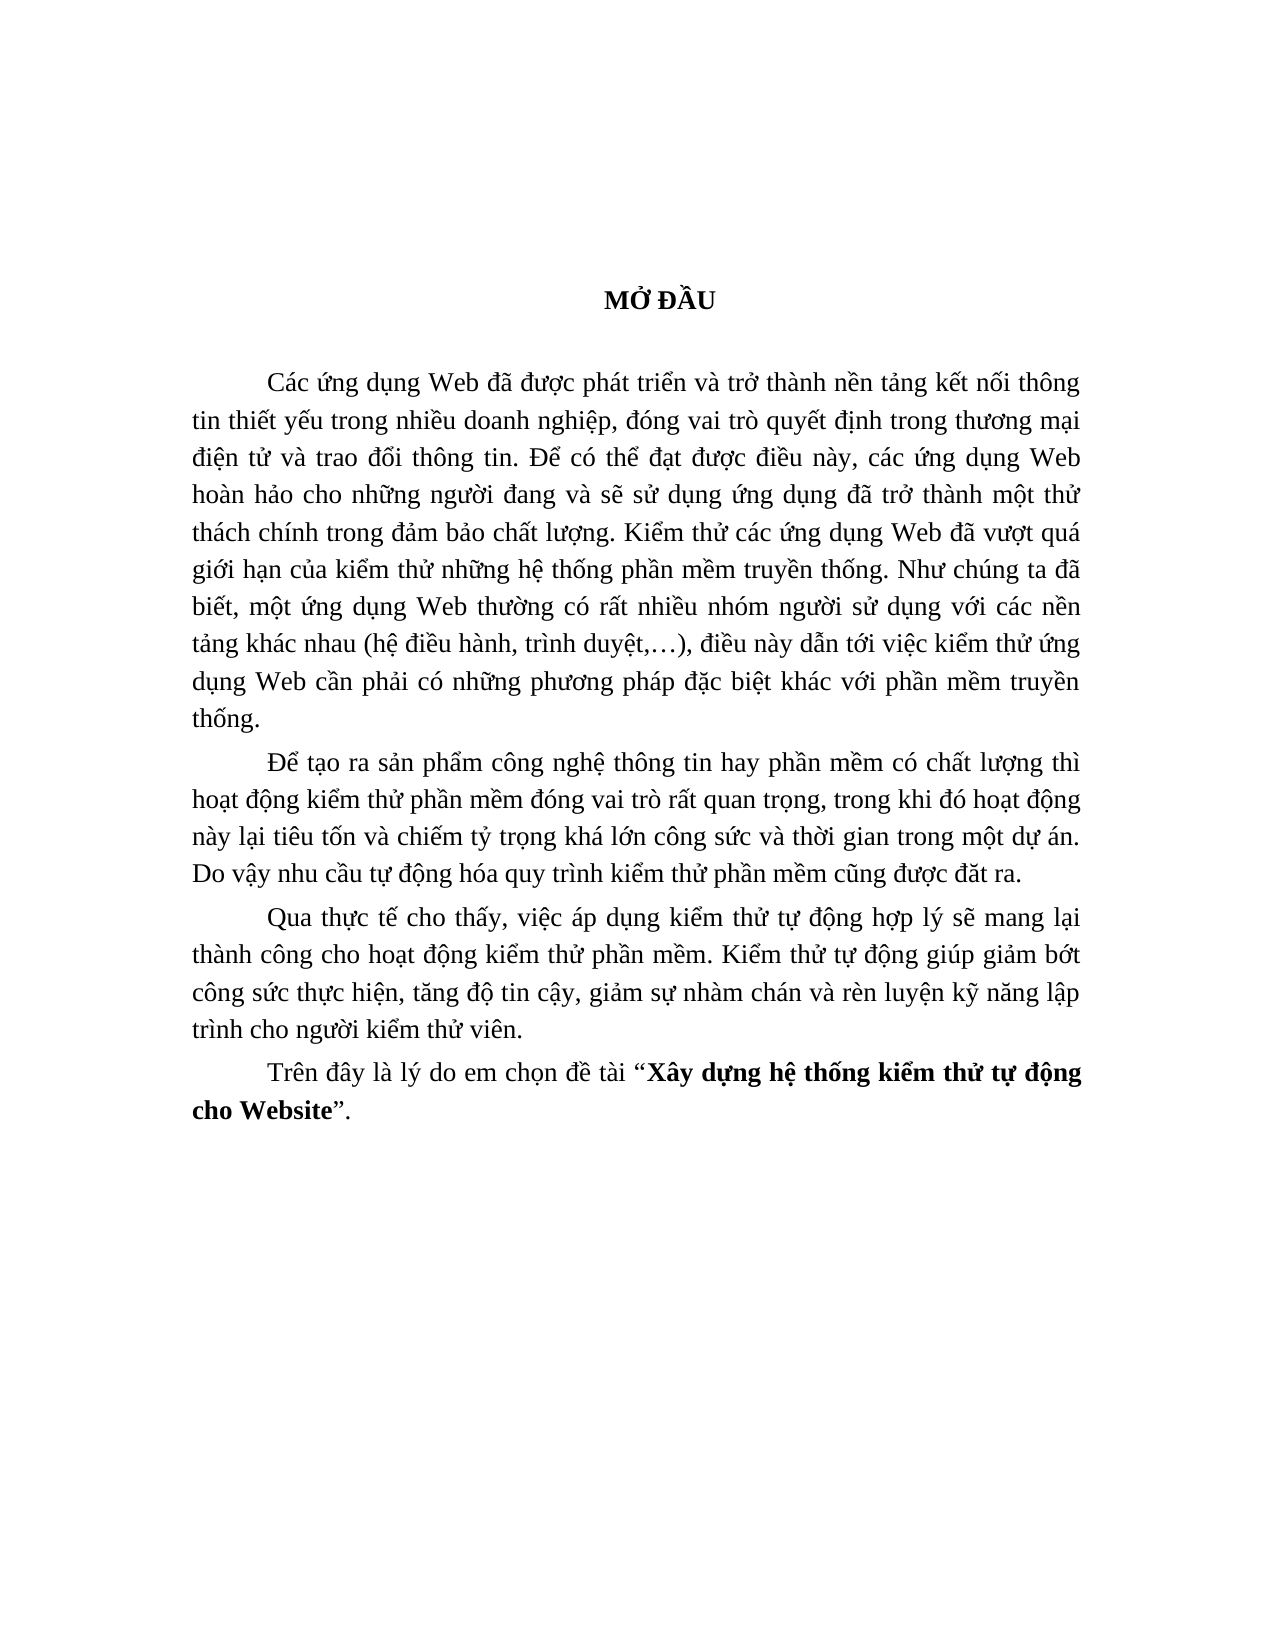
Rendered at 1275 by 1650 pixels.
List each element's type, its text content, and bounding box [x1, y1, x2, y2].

text Các ứng dụng Web đã được phát triển và trở thành nền tảng kết nối thông tin thiết yếu trong nhiều doanh nghiệp, đóng vai trò quyết định trong thương mại điện tử và trao đổi thông tin. Để có thể đạt được điều này, các ứng dụng Web hoàn hảo cho những người đang và sẽ sử dụng ứng dụng đã trở thành một thử thách chính trong đảm bảo chất lượng. Kiểm thử các ứng dụng Web đã vượt quá giới hạn của kiểm thử những hệ thống phần mềm truyền thống. Như chúng ta đã biết, một ứng dụng Web thường có rất nhiều nhóm người sử dụng với các nền tảng khác nhau (hệ điều hành, trình duyệt,…), điều này dẫn tới việc kiểm thử ứng dụng Web cần phải có những phương pháp đặc biệt khác với phần mềm truyền thống. [192, 367, 1082, 733]
text MỞ ĐẦU [604, 284, 1125, 315]
text Qua thực tế cho thấy, việc áp dụng kiểm thử tự động hợp lý sẽ mang lại thành công cho hoạt động kiểm thử phần mềm. Kiểm thử tự động giúp giảm bớt công sức thực hiện, tăng độ tin cậy, giảm sự nhàm chán và rèn luyện kỹ năng lập trình cho người kiểm thử viên. [192, 901, 1082, 1044]
text Để tạo ra sản phẩm công nghệ thông tin hay phần mềm có chất lượng thì hoạt động kiểm thử phần mềm đóng vai trò rất quan trọng, trong khi đó hoạt động này lại tiêu tốn và chiếm tỷ trọng khá lớn công sức và thời gian trong một dự án. Do vậy nhu cầu tự động hóa quy trình kiểm thử phần mềm cũng được đăt ra. [192, 746, 1082, 889]
text Trên đây là lý do em chọn đề tài “Xây dựng hệ thống kiểm thử tự động cho Website”. [192, 1057, 1082, 1125]
